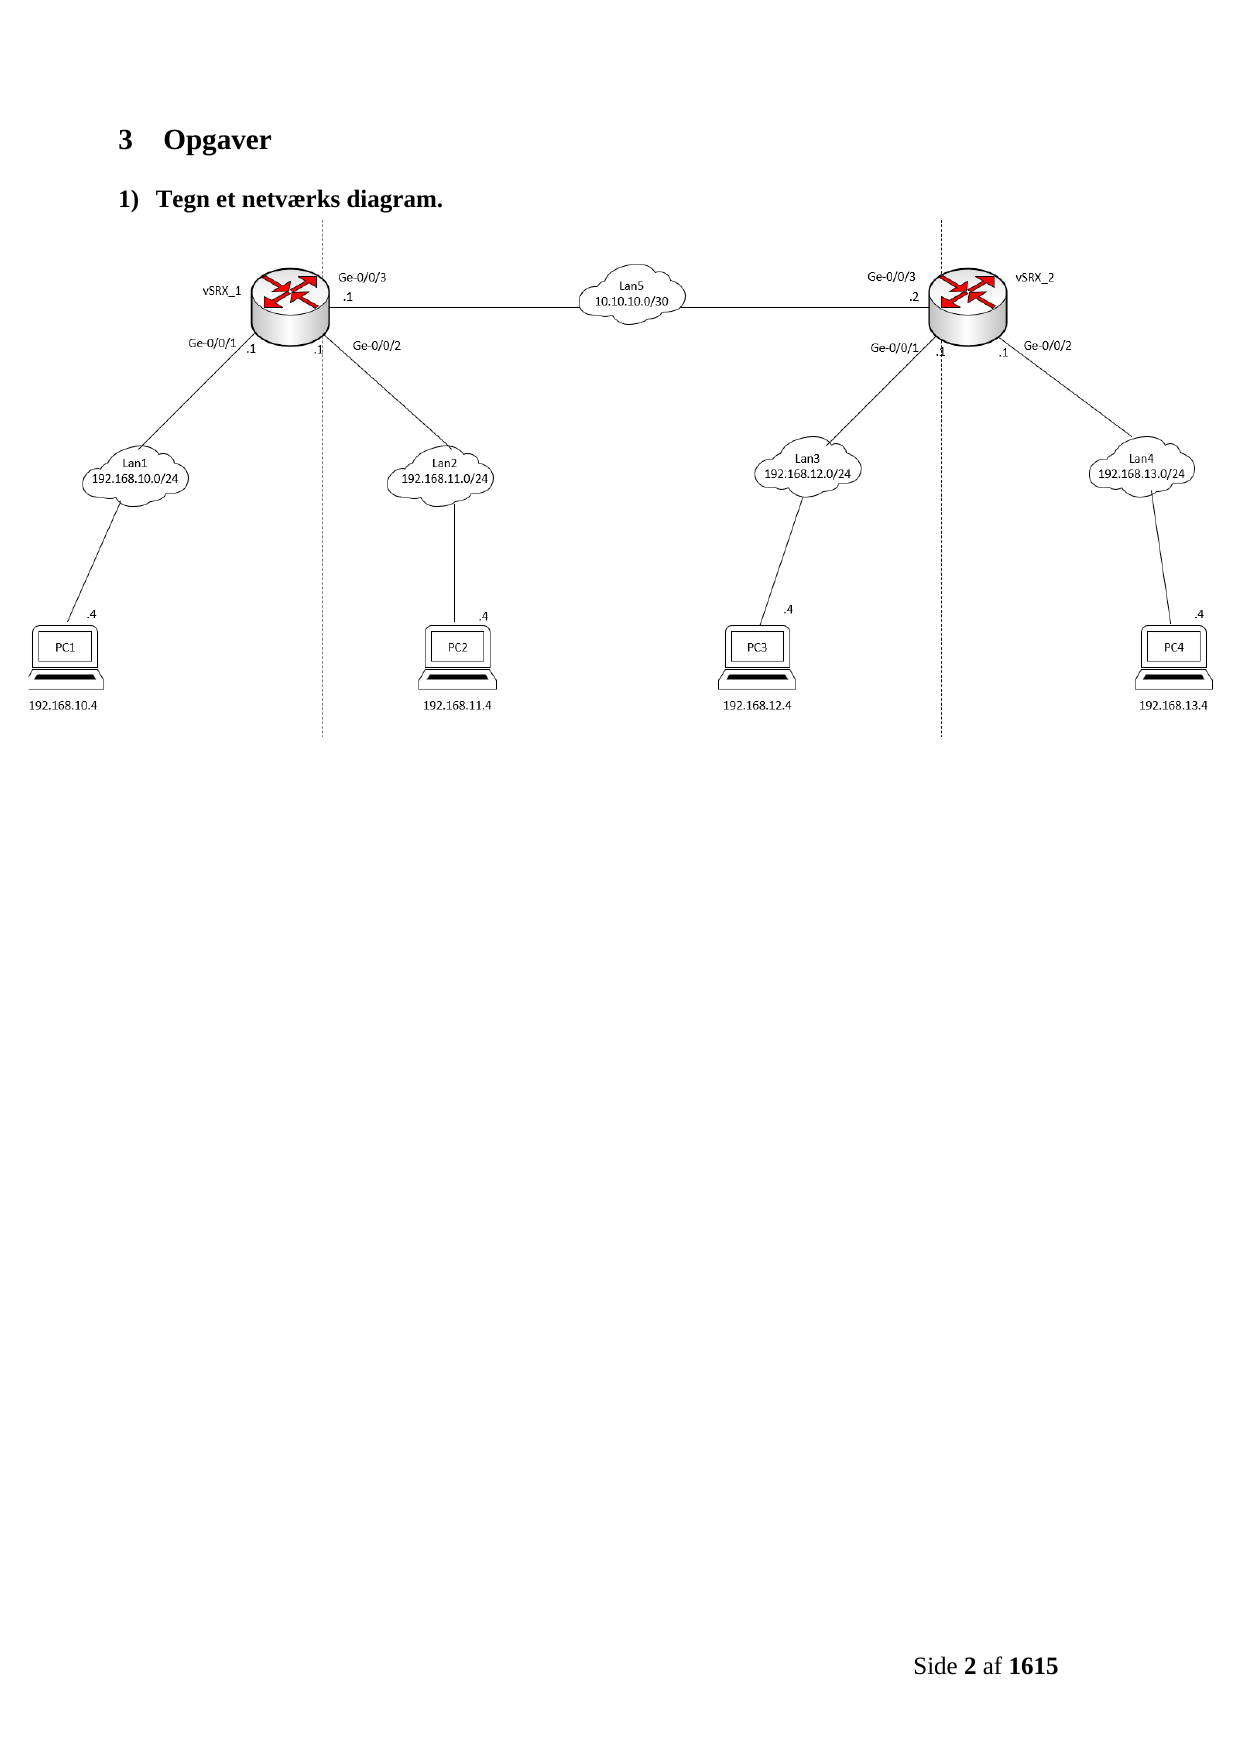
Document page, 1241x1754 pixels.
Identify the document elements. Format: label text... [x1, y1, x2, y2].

picture [28, 220, 1221, 737]
subtitle Opgaver [118, 122, 1122, 155]
list Tegn et netværks diagram. [118, 184, 1122, 213]
